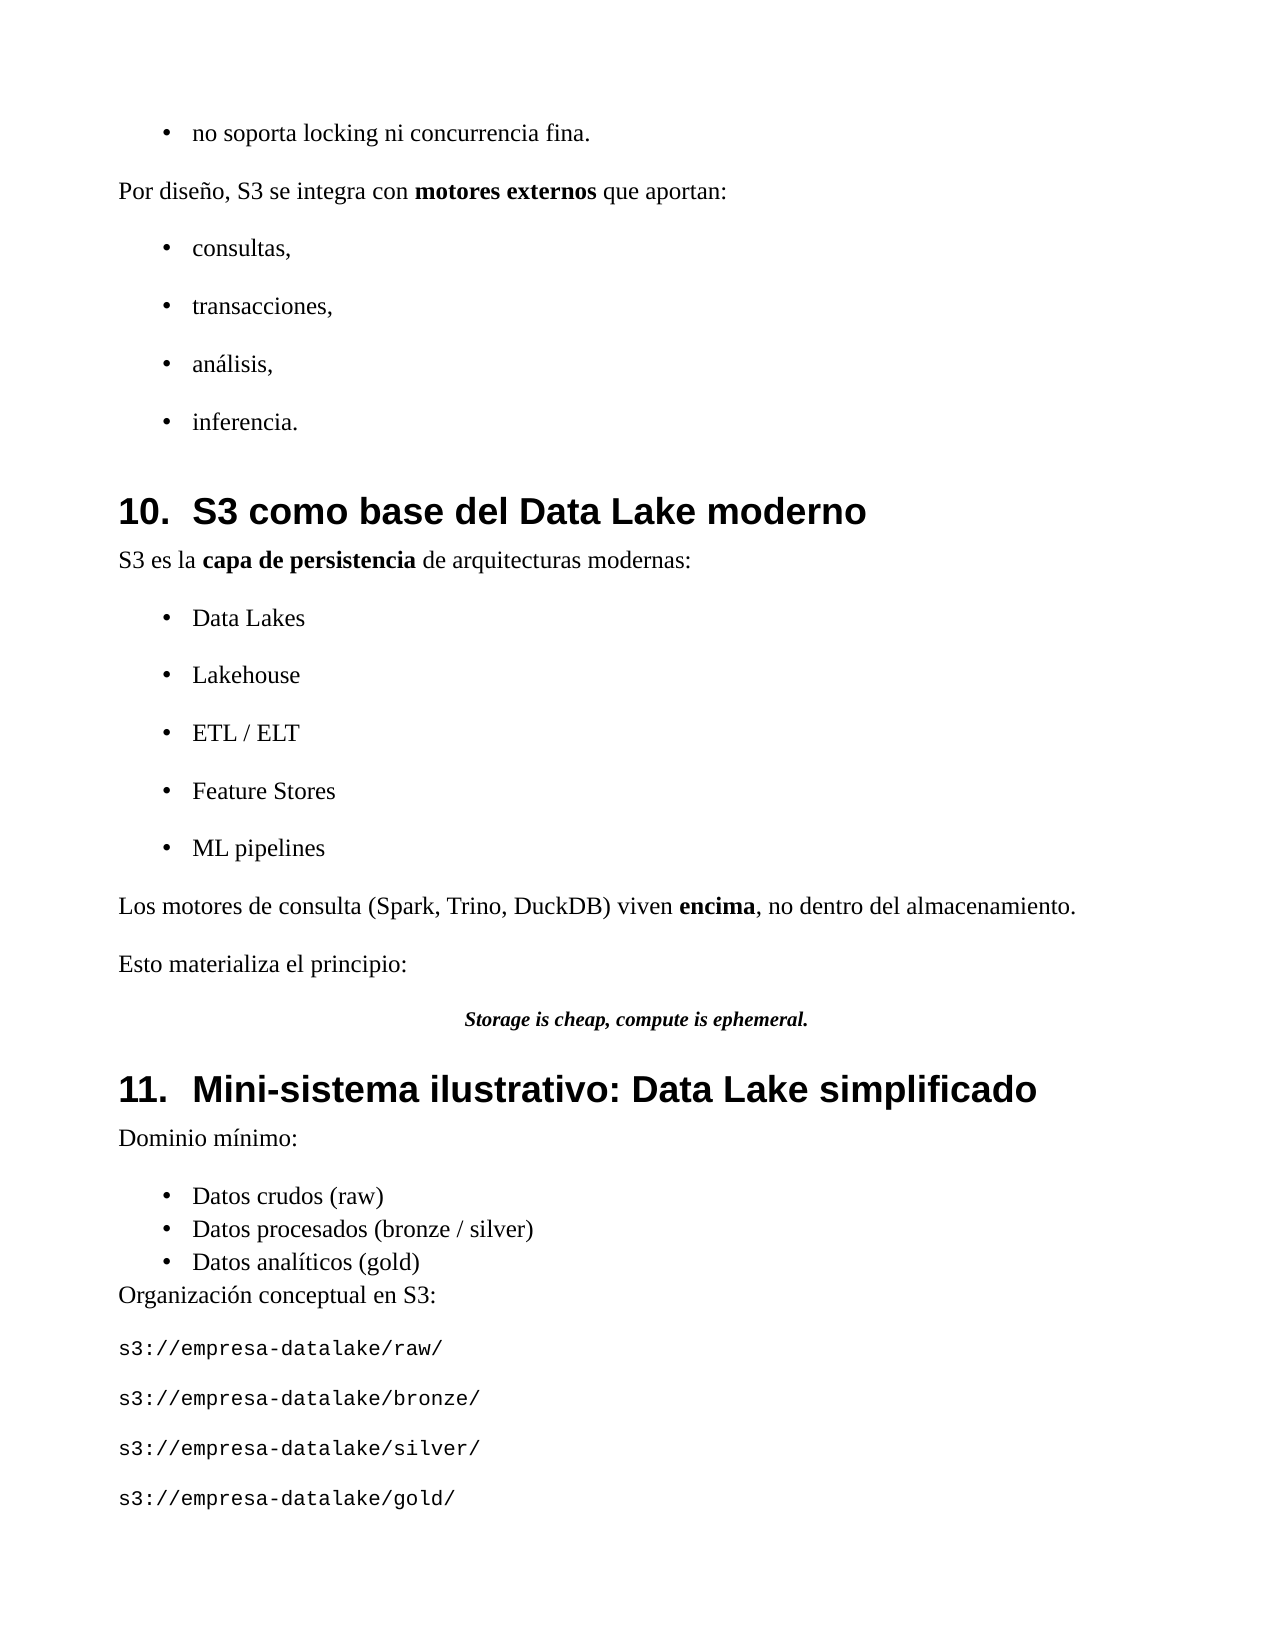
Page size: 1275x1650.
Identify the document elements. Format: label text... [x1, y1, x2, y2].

list inferencia. [162, 407, 1157, 435]
list transacciones, [162, 291, 1157, 320]
text Esto materializa el principio: [118, 949, 1157, 978]
subtitle Mini-sistema ilustrativo: Data Lake simplificado [118, 1068, 1157, 1111]
text s3://empresa-datalake/raw/ [118, 1338, 1157, 1361]
text Los motores de consulta (Spark, Trino, DuckDB) viven encima, no dentro del almacenamiento. [118, 891, 1157, 920]
list consultas, [162, 233, 1157, 262]
list Datos crudos (raw) [162, 1181, 1157, 1210]
list Lakehouse [162, 660, 1157, 689]
list ML pipelines [162, 833, 1157, 862]
list ETL / ELT [162, 718, 1157, 747]
list Data Lakes [162, 603, 1157, 631]
text Dominio mínimo: [118, 1123, 1157, 1152]
list Datos analíticos (gold) [162, 1247, 1157, 1276]
text s3://empresa-datalake/silver/ [118, 1438, 1157, 1461]
text s3://empresa-datalake/gold/ [118, 1488, 1157, 1511]
list Datos procesados (bronze / silver) [162, 1214, 1157, 1243]
text Storage is cheap, compute is ephemeral. [177, 1007, 1098, 1031]
text S3 es la capa de persistencia de arquitecturas modernas: [118, 545, 1157, 574]
list no soporta locking ni concurrencia fina. [162, 118, 1157, 147]
list análisis, [162, 349, 1157, 378]
text Por diseño, S3 se integra con motores externos que aportan: [118, 176, 1157, 204]
list Feature Stores [162, 776, 1157, 804]
text Organización conceptual en S3: [118, 1280, 1157, 1309]
subtitle S3 como base del Data Lake moderno [118, 489, 1157, 532]
text s3://empresa-datalake/bronze/ [118, 1388, 1157, 1411]
